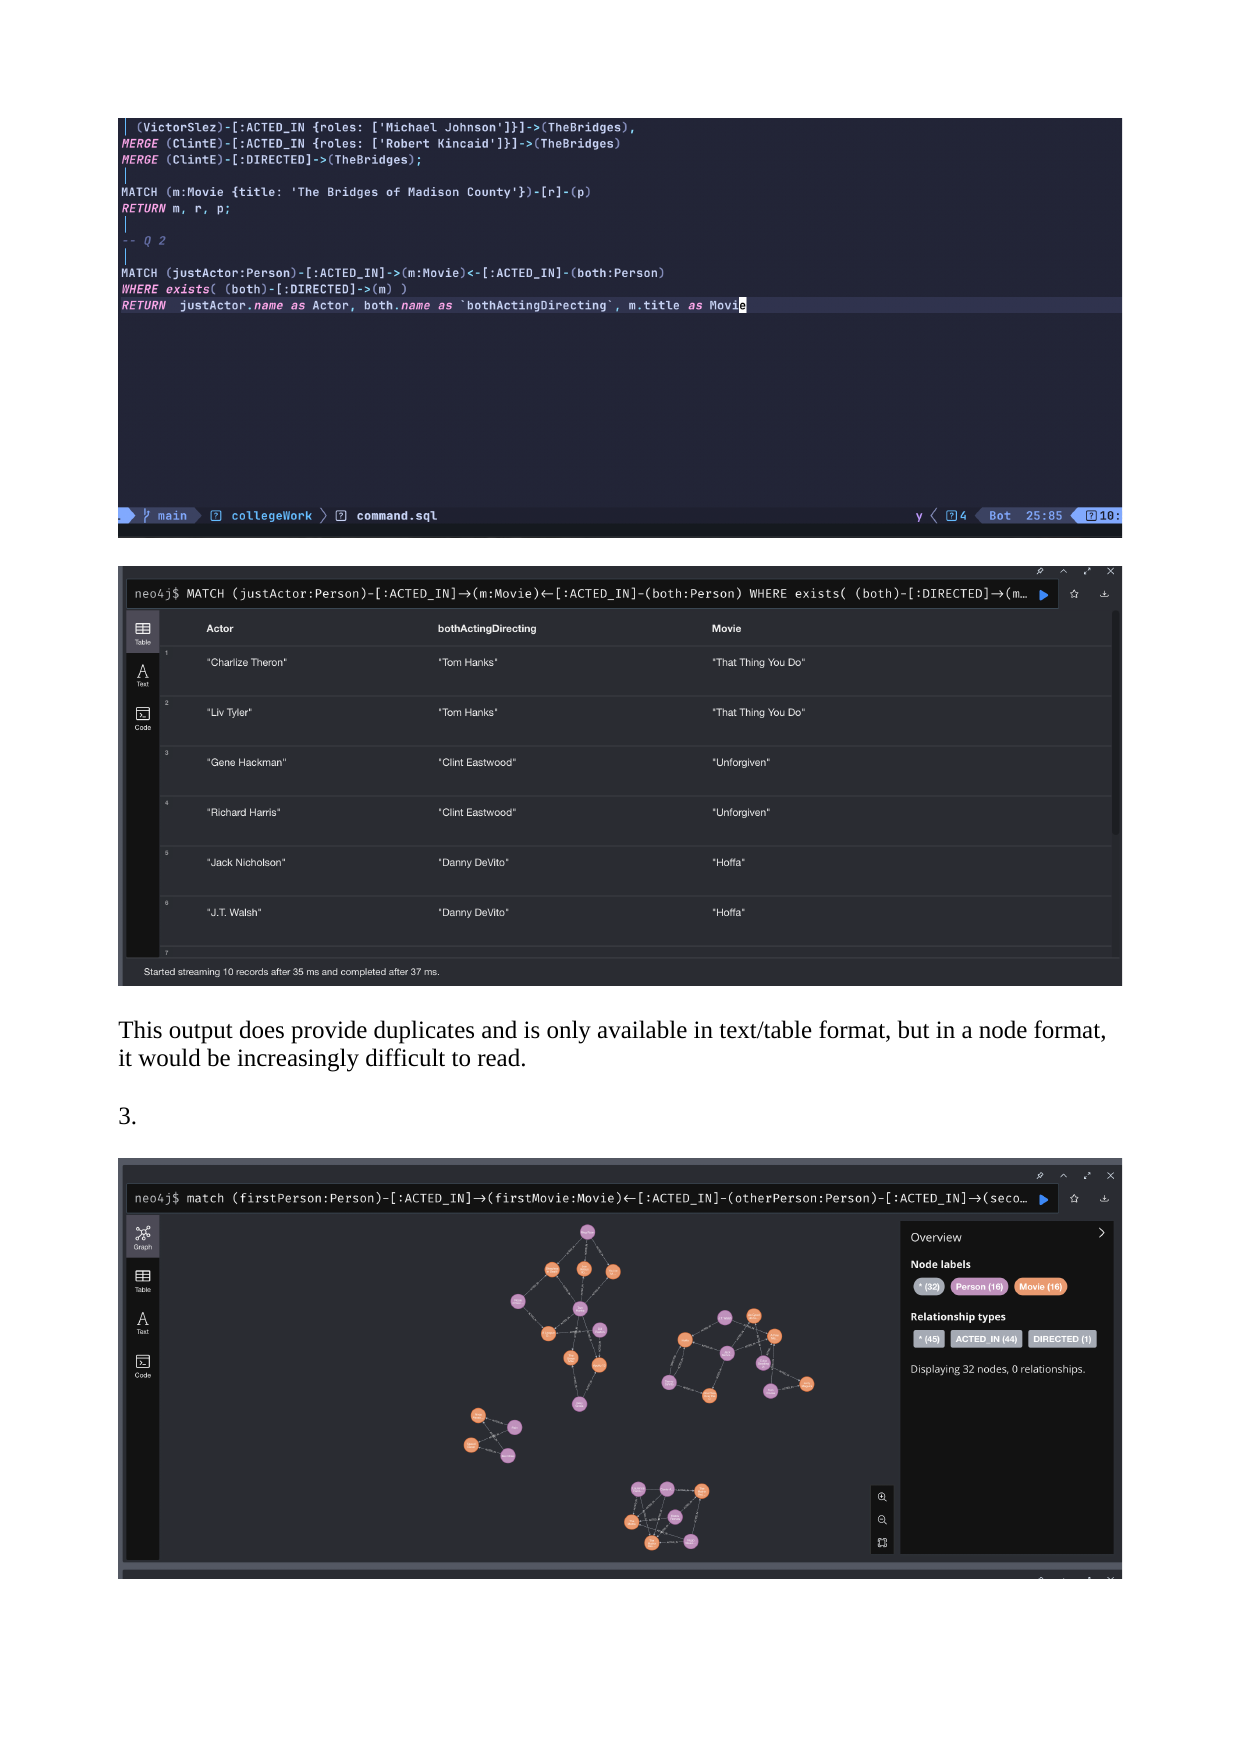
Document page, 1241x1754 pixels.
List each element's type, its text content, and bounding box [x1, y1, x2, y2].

picture [118, 118, 1123, 538]
text This output does provide duplicates and is only available in text/table format, but in a node format, it would be increasingly difficult to read. [118, 1015, 1122, 1072]
text 3. [118, 1101, 1122, 1130]
picture [118, 1158, 1123, 1579]
picture [118, 566, 1123, 986]
